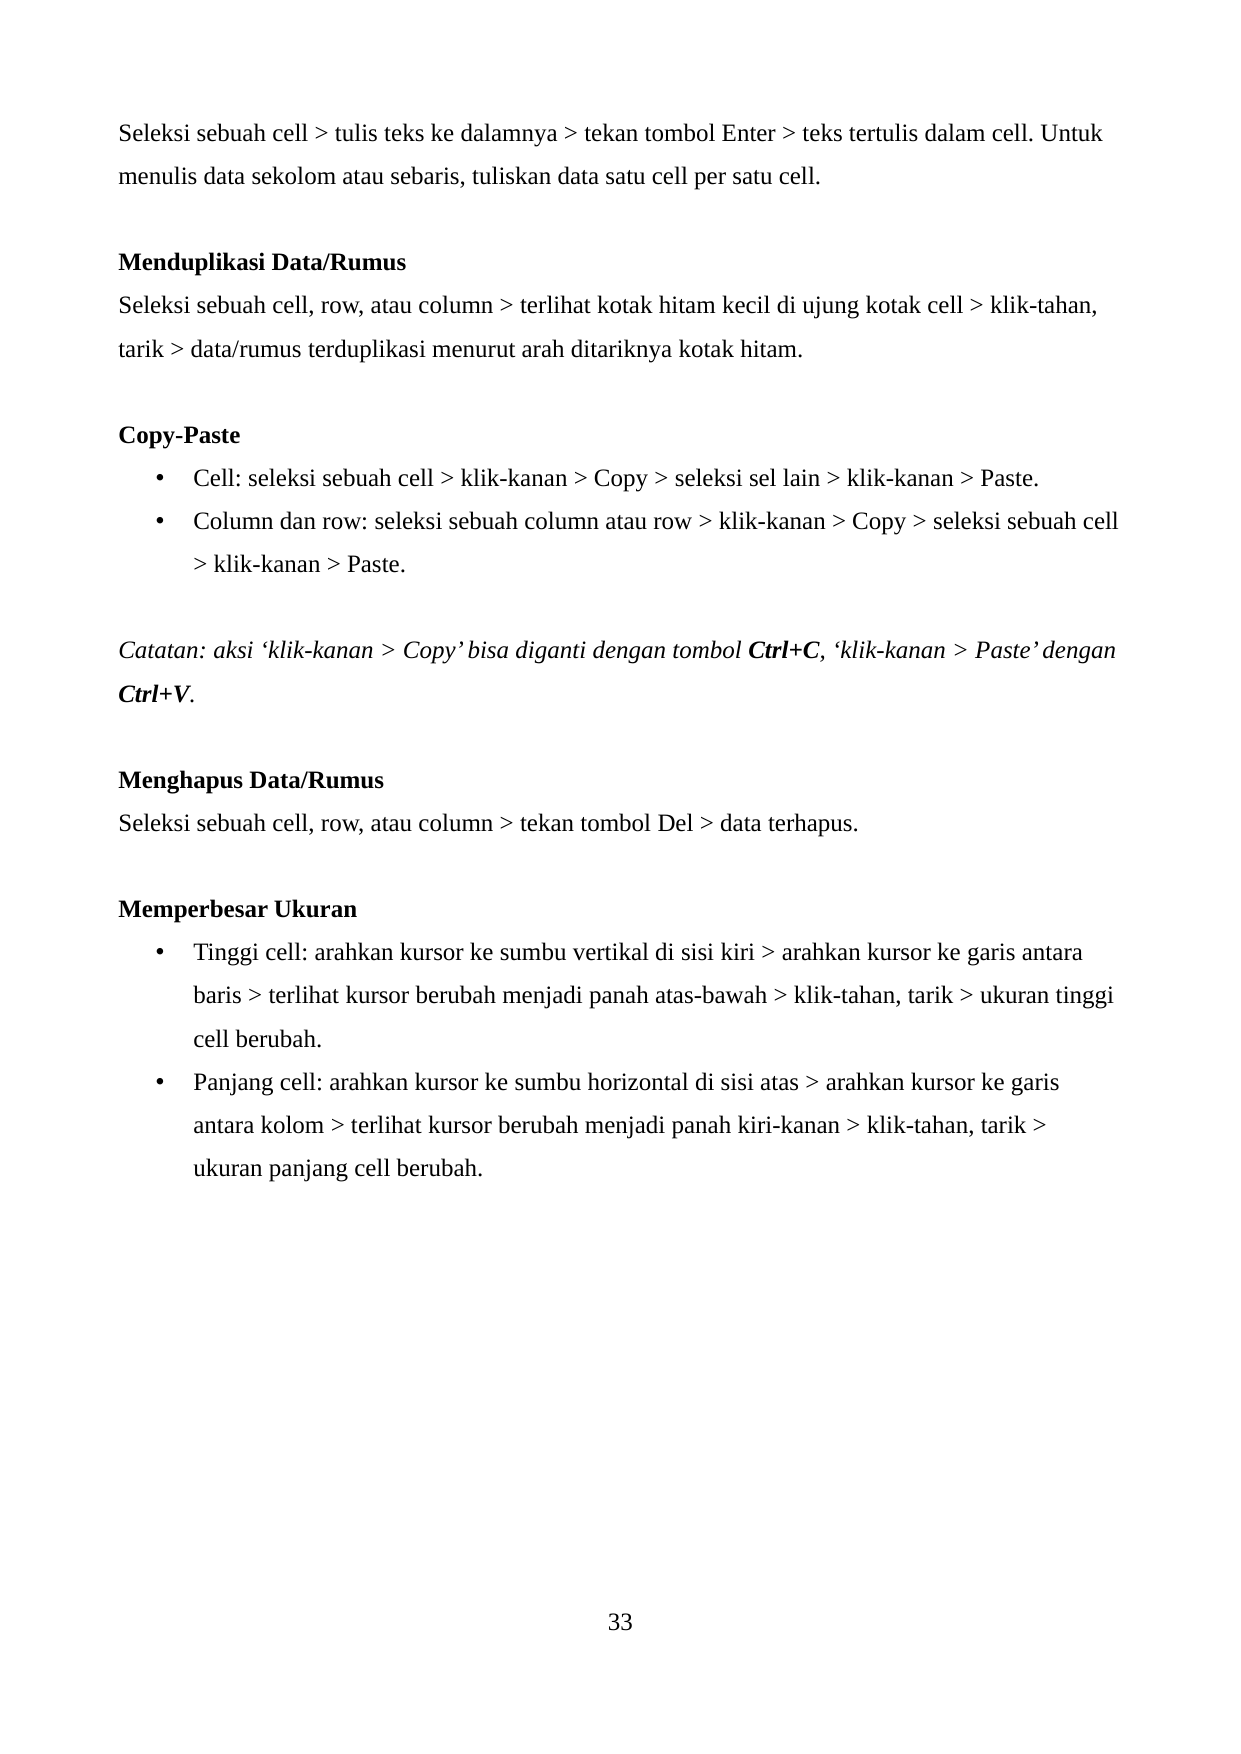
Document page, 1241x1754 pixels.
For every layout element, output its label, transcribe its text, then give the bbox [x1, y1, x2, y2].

text Menduplikasi Data/Rumus [118, 247, 1122, 276]
text Seleksi sebuah cell > tulis teks ke dalamnya > tekan tombol Enter > teks tertulis dalam cell. Untuk menulis data sekolom atau sebaris, tuliskan data satu cell per satu cell. [118, 118, 1122, 190]
list Tinggi cell: arahkan kursor ke sumbu vertikal di sisi kiri > arahkan kursor ke garis antara baris > terlihat kursor berubah menjadi panah atas-bawah > klik-tahan, tarik > ukuran tinggi cell berubah. [156, 937, 1122, 1052]
list Column dan row: seleksi sebuah column atau row > klik-kanan > Copy > seleksi sebuah cell > klik-kanan > Paste. [156, 506, 1122, 578]
text Copy-Paste [118, 420, 1122, 449]
text Seleksi sebuah cell, row, atau column > tekan tombol Del > data terhapus. [118, 808, 1122, 837]
text Seleksi sebuah cell, row, atau column > terlihat kotak hitam kecil di ujung kotak cell > klik-tahan, tarik > data/rumus terduplikasi menurut arah ditariknya kotak hitam. [118, 291, 1122, 362]
text Menghapus Data/Rumus [118, 765, 1122, 794]
text Memperbesar Ukuran [118, 894, 1122, 923]
list Cell: seleksi sebuah cell > klik-kanan > Copy > seleksi sel lain > klik-kanan > Paste. [156, 463, 1122, 492]
list Panjang cell: arahkan kursor ke sumbu horizontal di sisi atas > arahkan kursor ke garis antara kolom > terlihat kursor berubah menjadi panah kiri-kanan > klik-tahan, tarik > ukuran panjang cell berubah. [156, 1067, 1122, 1182]
text Catatan: aksi ‘klik-kanan > Copy’ bisa diganti dengan tombol Ctrl+C, ‘klik-kanan > Paste’ dengan Ctrl+V. [118, 636, 1122, 707]
